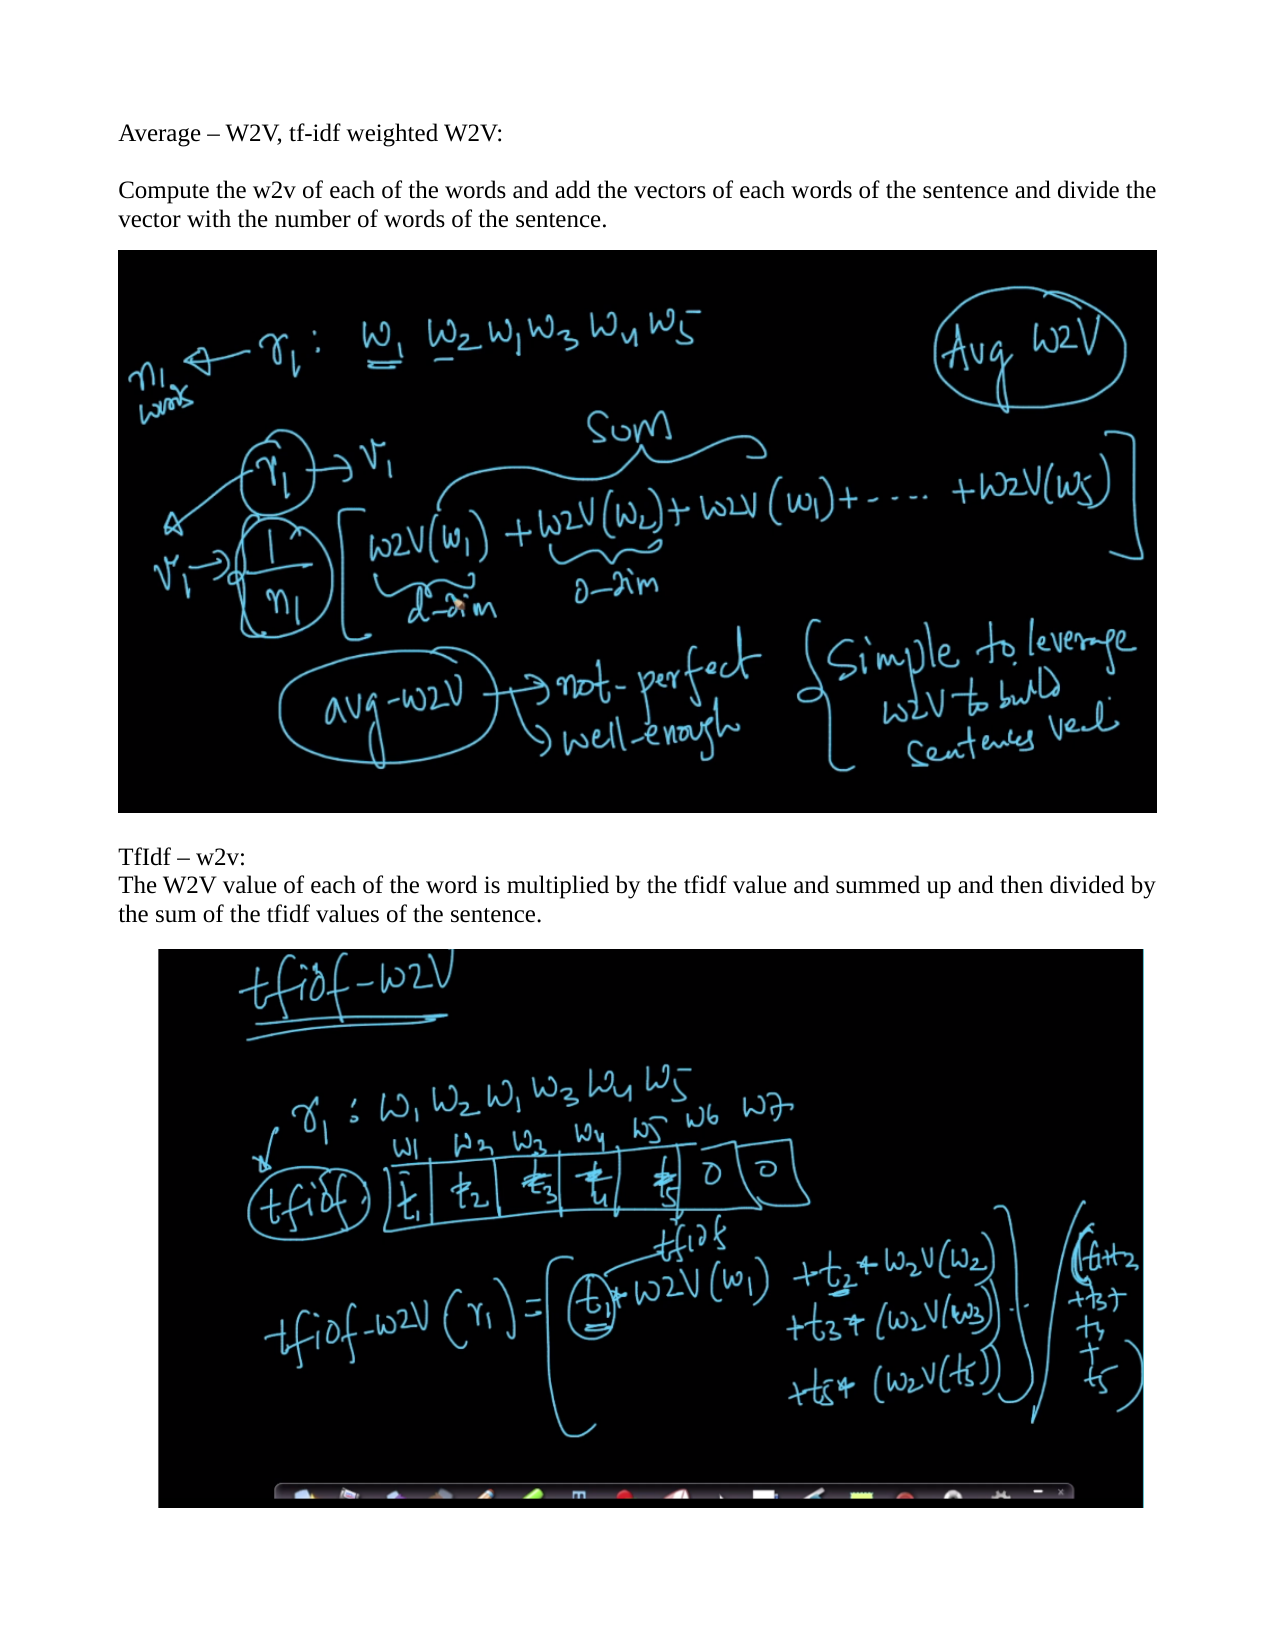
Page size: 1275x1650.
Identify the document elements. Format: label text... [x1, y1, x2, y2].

text Average – W2V, tf-idf weighted W2V: [118, 118, 1157, 147]
text vector with the number of words of the sentence. [118, 204, 1157, 233]
picture [118, 250, 1157, 813]
picture [158, 949, 1144, 1508]
text Compute the w2v of each of the words and add the vectors of each words of the sentence and divide the [118, 176, 1157, 204]
text TfIdf – w2v: [118, 842, 1157, 871]
text The W2V value of each of the word is multiplied by the tfidf value and summed up and then divided by the sum of the tfidf values of the sentence. [118, 871, 1157, 928]
